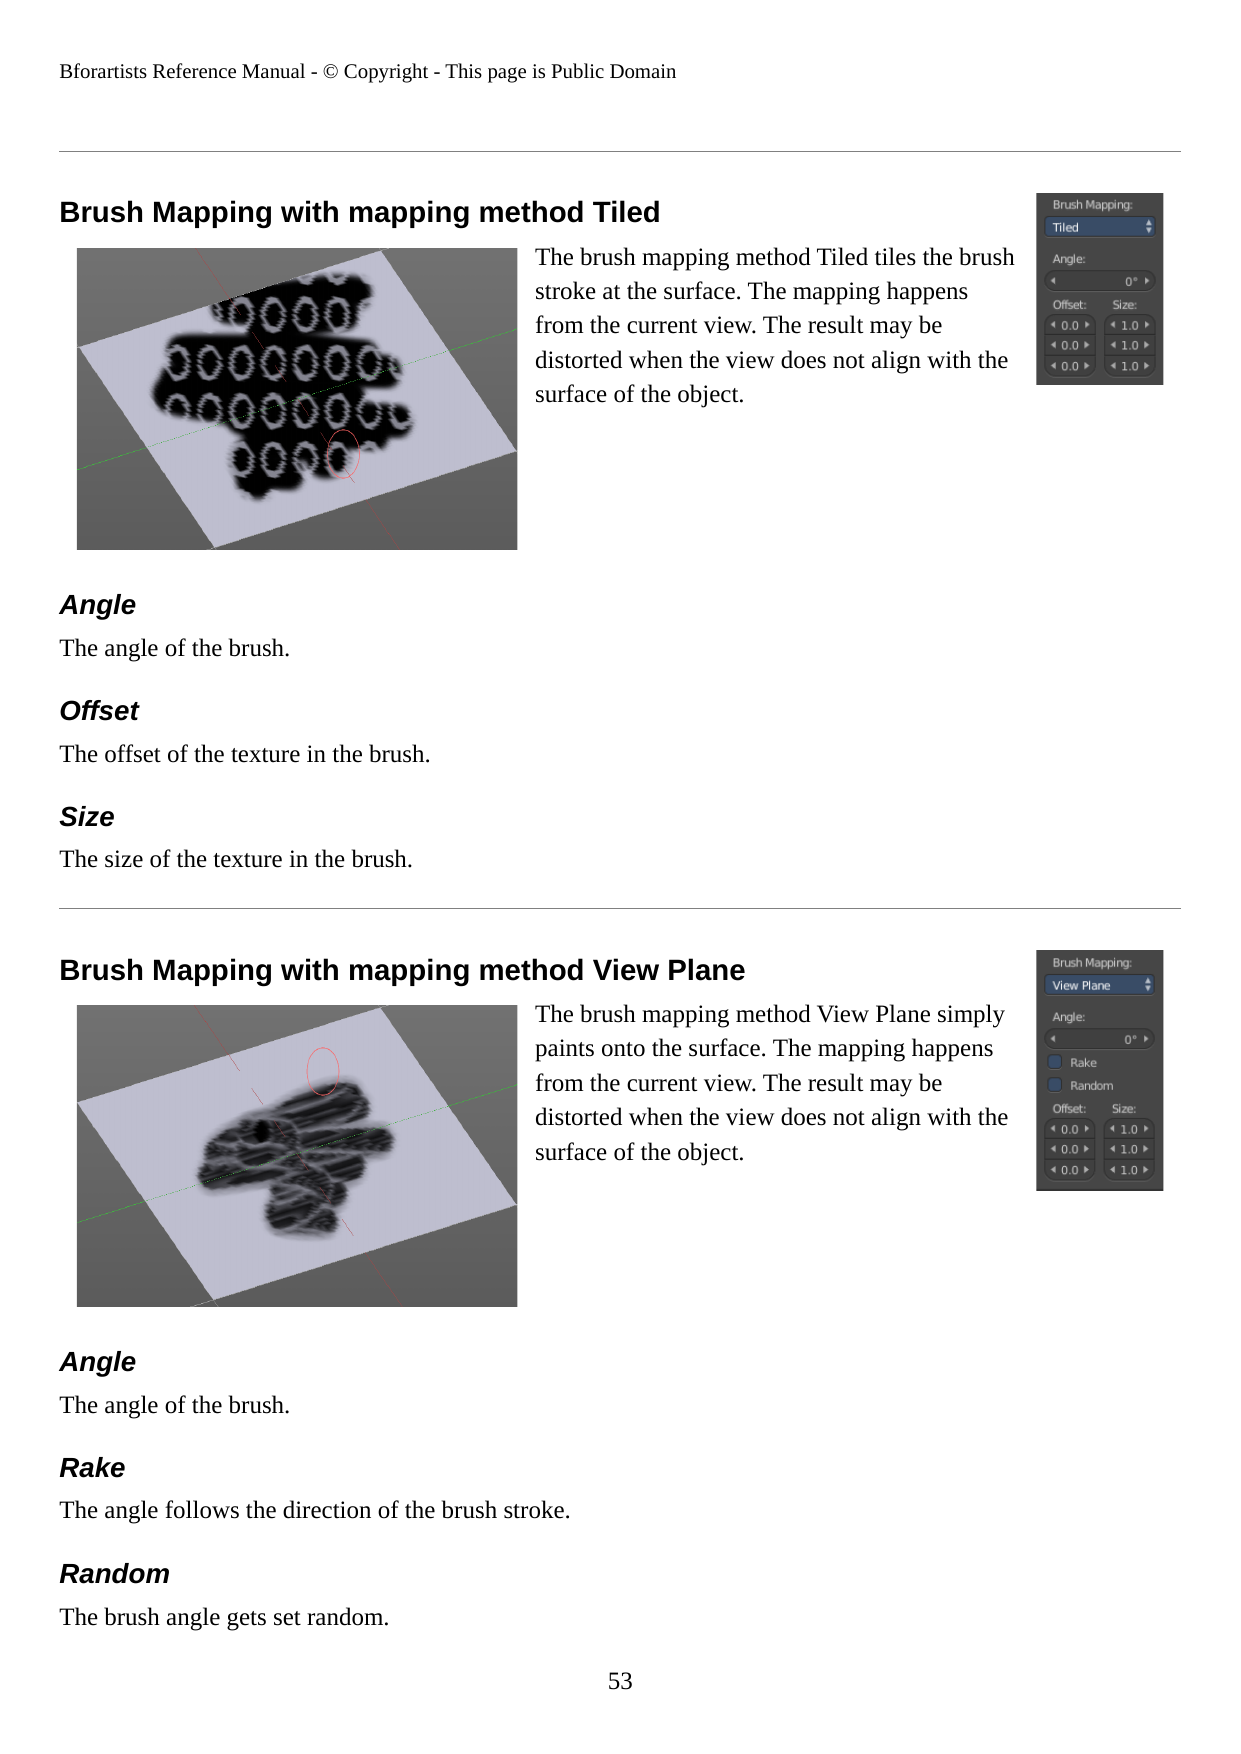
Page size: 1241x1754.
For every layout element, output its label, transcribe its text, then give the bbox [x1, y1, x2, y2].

text The angle of the brush. [59, 633, 1181, 661]
text The angle follows the direction of the brush stroke. [59, 1496, 1181, 1524]
picture [1036, 950, 1164, 1191]
subtitle Size [59, 800, 1181, 832]
text The angle of the brush. [59, 1390, 1181, 1418]
subtitle Angle [59, 588, 1181, 620]
text The brush mapping method View Plane simply paints onto the surface. The mapping happens from the current view. The result may be distorted when the view does not align with the surface of the object. [59, 999, 1036, 1165]
text The brush mapping method Tiled tiles the brush stroke at the surface. The mapping happens from the current view. The result may be distorted when the view does not align with the surface of the object. [59, 242, 1181, 408]
text The size of the texture in the brush. [59, 844, 1181, 873]
subtitle Brush Mapping with mapping method View Plane [59, 952, 1036, 986]
picture [76, 248, 518, 550]
text The offset of the texture in the brush. [59, 739, 1181, 767]
text The brush angle gets set random. [59, 1602, 1181, 1630]
subtitle Brush Mapping with mapping method Tiled [59, 195, 1036, 229]
subtitle Angle [59, 1345, 1181, 1377]
picture [1036, 193, 1164, 385]
picture [76, 1005, 518, 1307]
subtitle Random [59, 1557, 1181, 1589]
subtitle Rake [59, 1451, 1181, 1483]
subtitle Offset [59, 694, 1181, 726]
